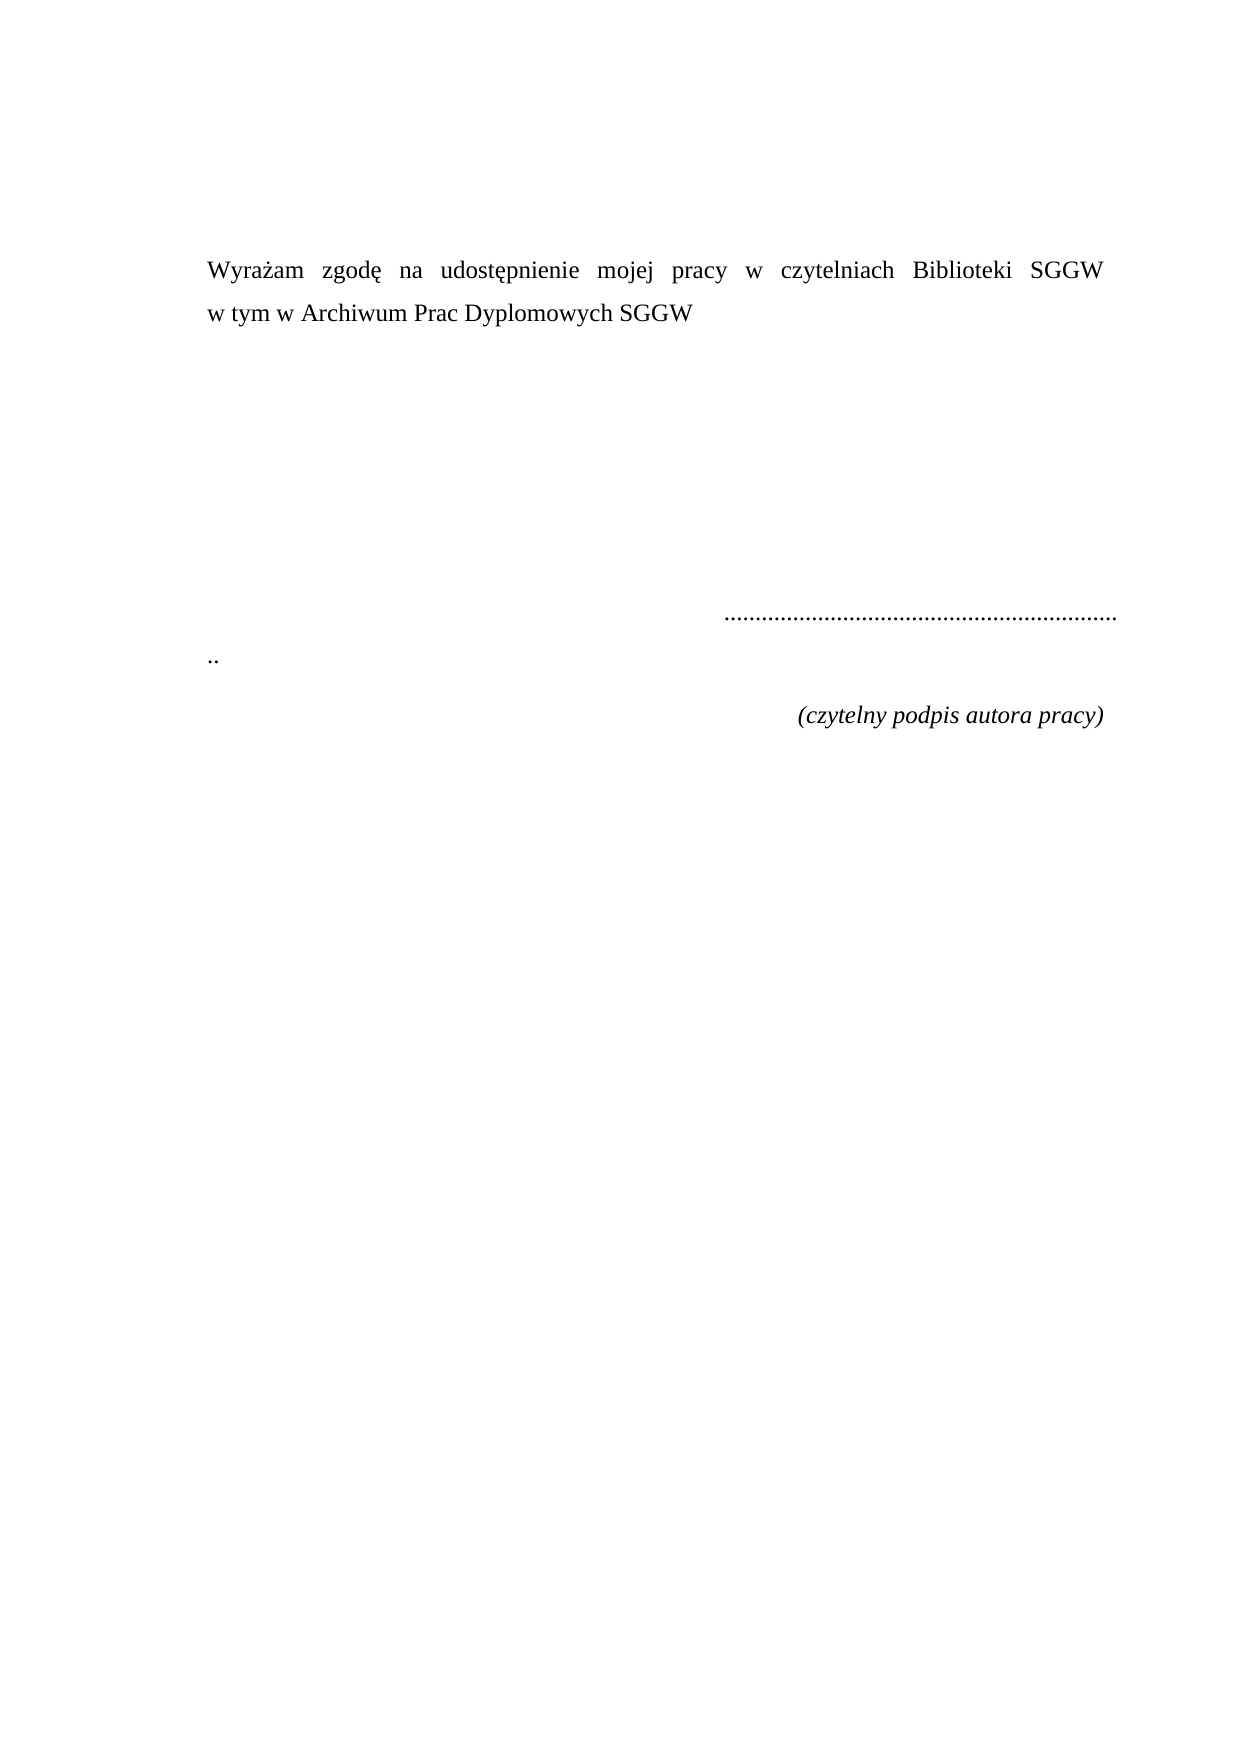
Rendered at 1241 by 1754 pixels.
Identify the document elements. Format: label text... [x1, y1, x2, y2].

text (czytelny podpis autora pracy) [207, 700, 1122, 729]
text Wyrażam zgodę na udostępnienie mojej pracy w czytelniach Biblioteki SGGW w tym w Archiwum Prac Dyplomowych SGGW [207, 255, 1122, 327]
text ................................................................. [207, 597, 1122, 669]
